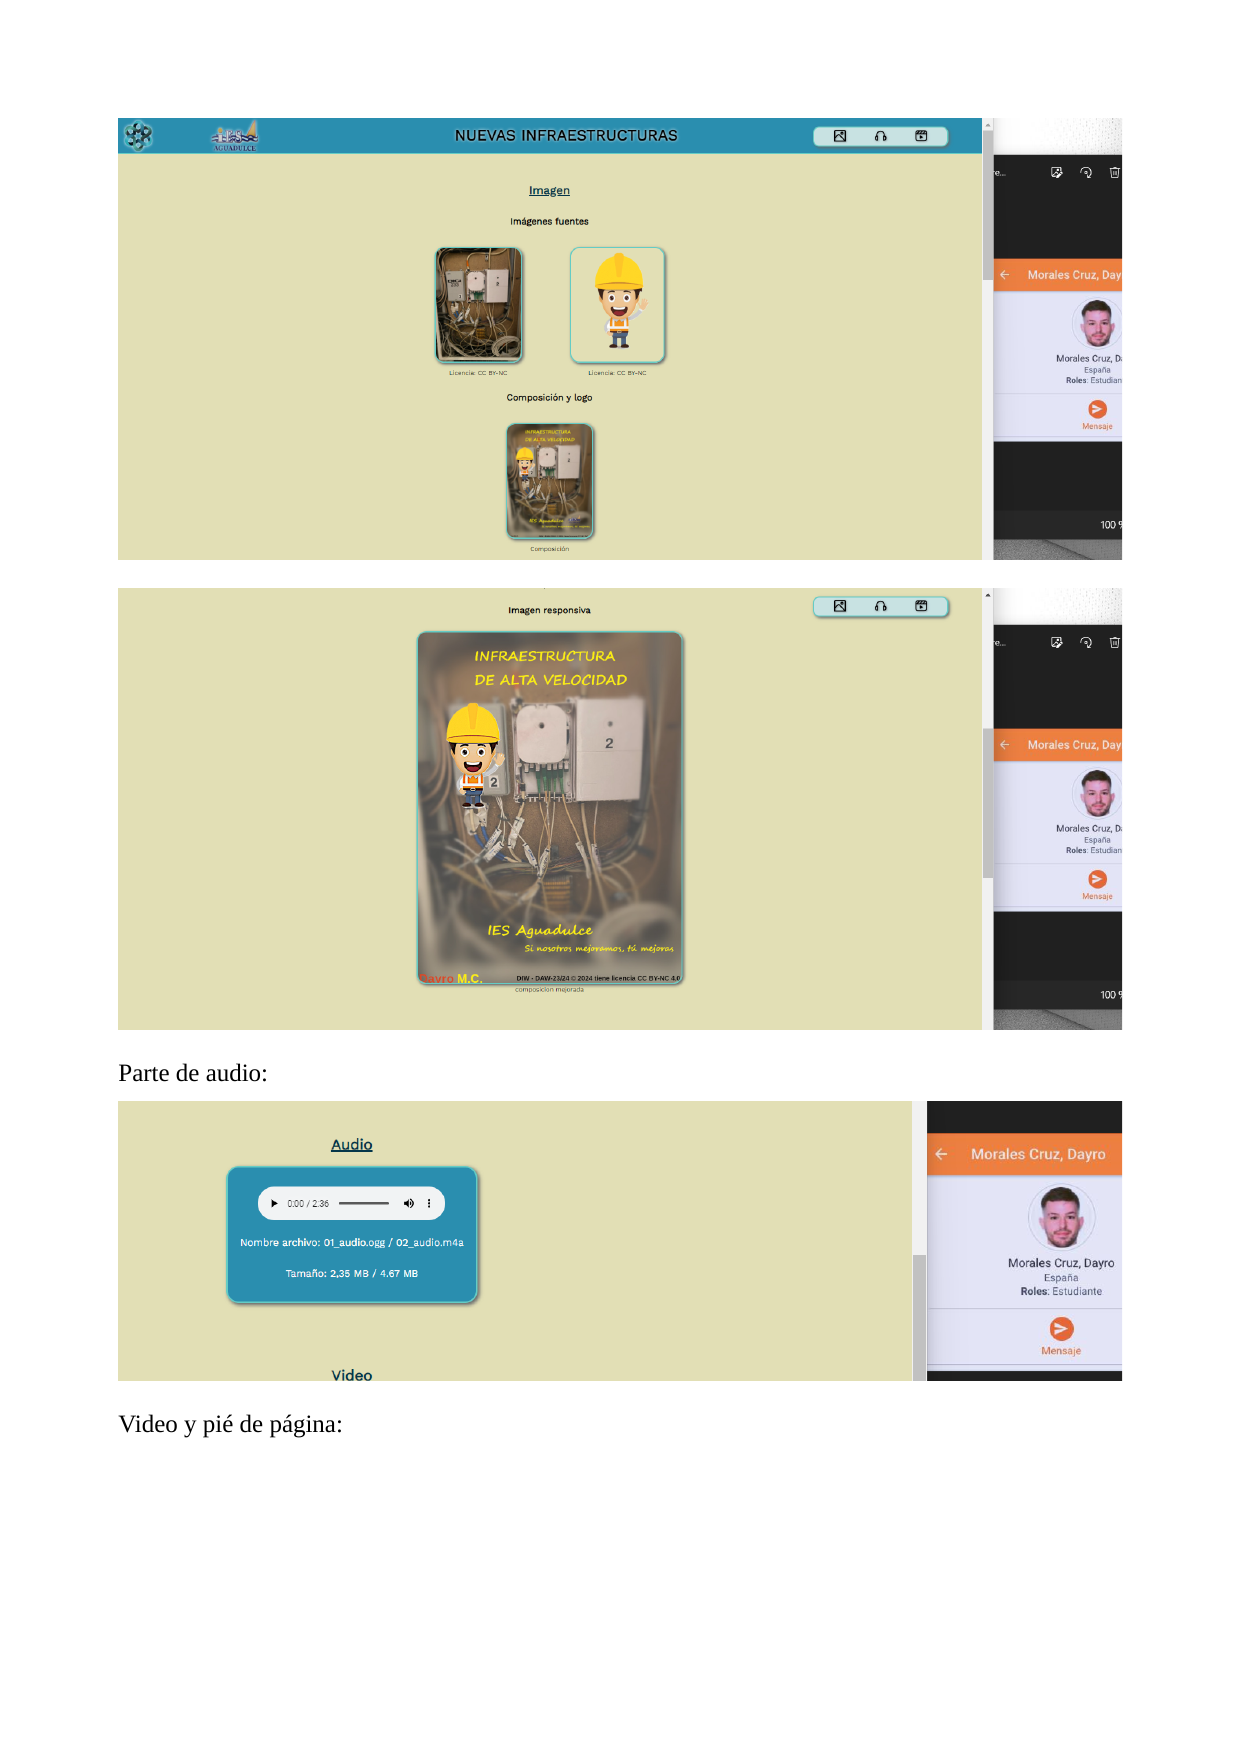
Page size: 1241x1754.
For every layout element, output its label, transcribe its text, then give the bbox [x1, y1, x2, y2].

picture [118, 1101, 1123, 1381]
text Parte de audio: [118, 1058, 1122, 1087]
text Video y pié de página: [118, 1409, 1122, 1438]
picture [118, 118, 1123, 560]
picture [118, 588, 1123, 1030]
